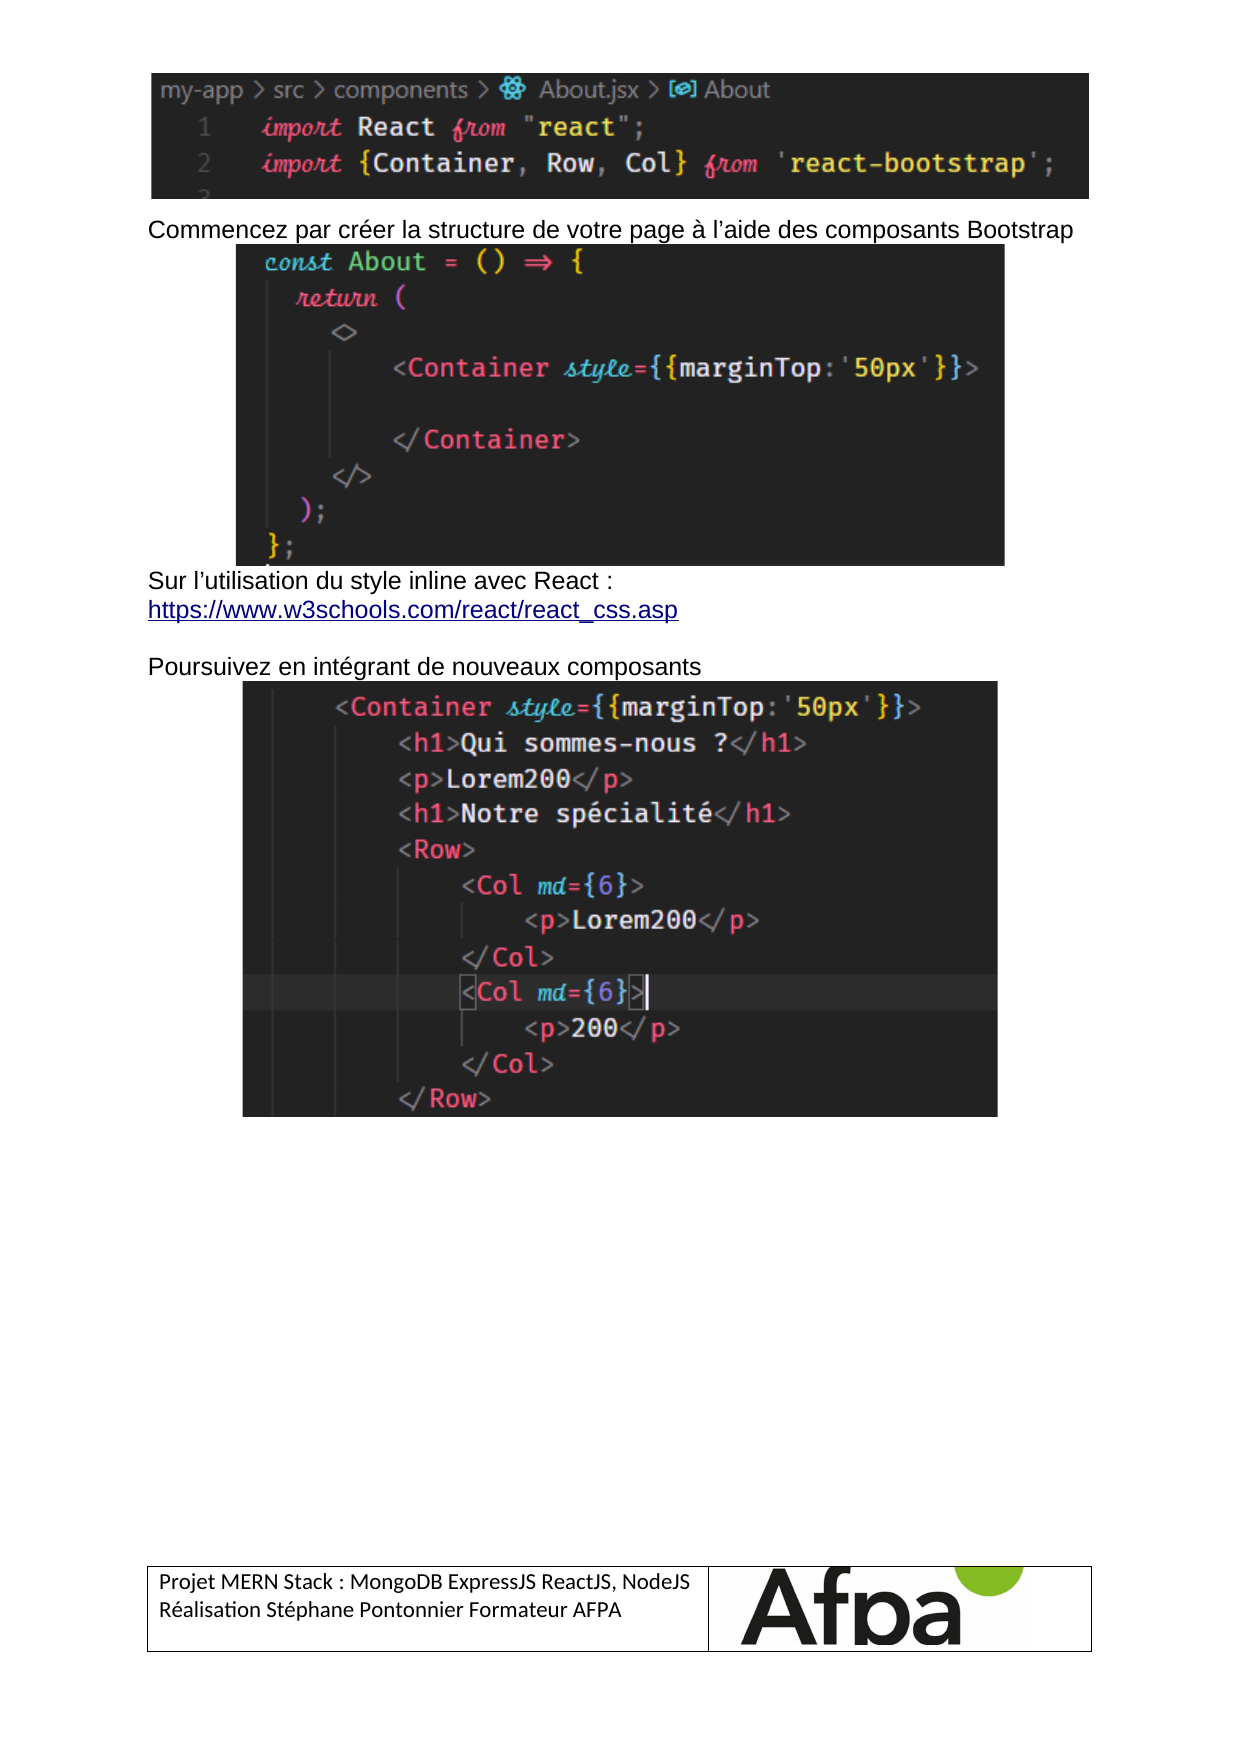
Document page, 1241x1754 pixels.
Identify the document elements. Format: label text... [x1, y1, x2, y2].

text Poursuivez en intégrant de nouveaux composants [148, 652, 1093, 681]
text Sur l’utilisation du style inline avec React : https://www.w3schools.com/react/react_css.asp [148, 566, 1093, 623]
text Commencez par créer la structure de votre page à l’aide des composants Bootstrap [148, 215, 1093, 244]
